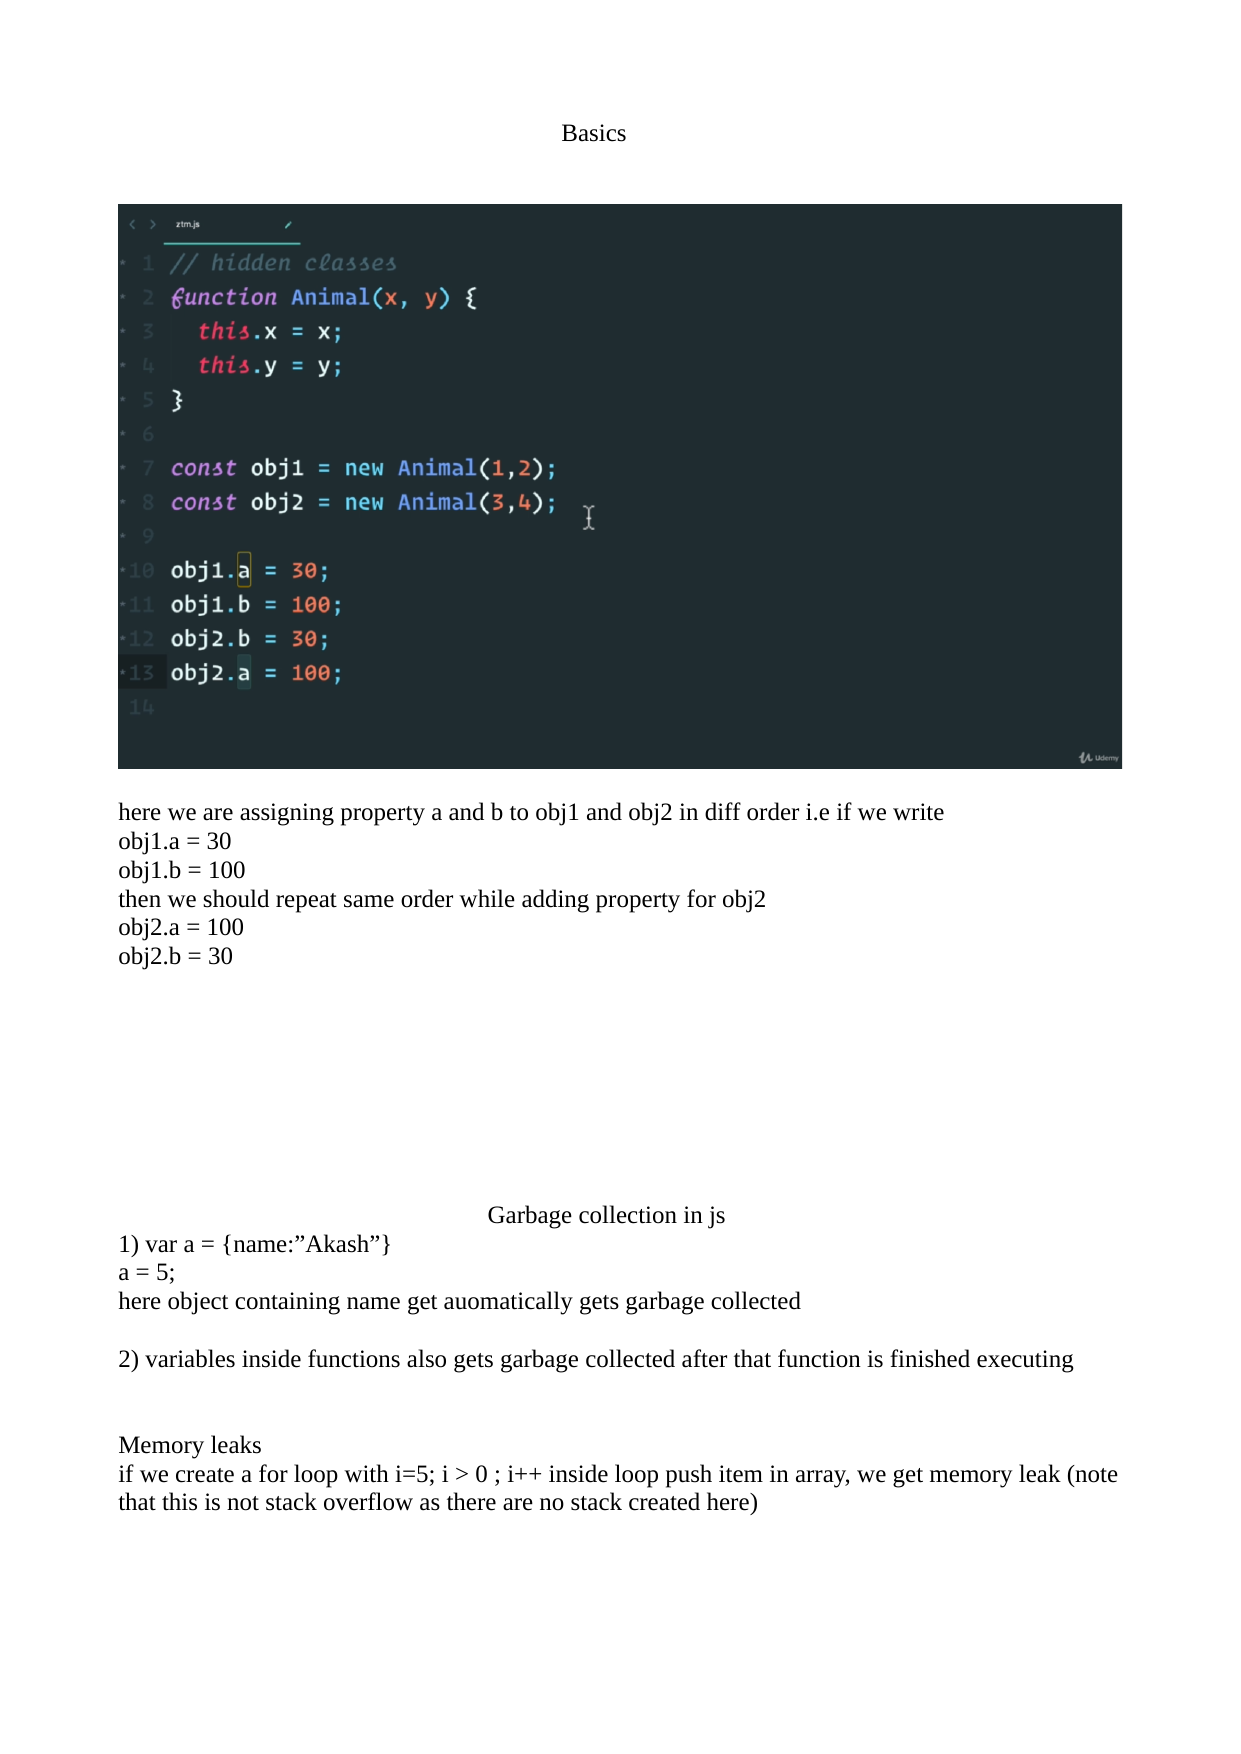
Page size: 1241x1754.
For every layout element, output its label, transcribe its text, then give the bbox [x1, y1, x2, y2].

text 2) variables inside functions also gets garbage collected after that function is finished executing [118, 1344, 1122, 1372]
text Memory leaks [118, 1430, 1122, 1459]
text 1) var a = {name:”Akash”} [118, 1229, 1122, 1257]
text obj2.b = 30 [118, 941, 1122, 970]
text Basics [118, 118, 1122, 147]
picture [118, 204, 1123, 769]
text here object containing name get auomatically gets garbage collected [118, 1286, 1122, 1315]
text if we create a for loop with i=5; i > 0 ; i++ inside loop push item in array, we get memory leak (note that this is not stack overflow as there are no stack created here) [118, 1459, 1122, 1516]
text a = 5; [118, 1257, 1122, 1286]
text here we are assigning property a and b to obj1 and obj2 in diff order i.e if we write [118, 797, 1122, 826]
text obj1.b = 100 [118, 855, 1122, 884]
text then we should repeat same order while adding property for obj2 [118, 884, 1122, 912]
text obj1.a = 30 [118, 826, 1122, 855]
text Garbage collection in js [118, 1200, 1122, 1229]
text obj2.a = 100 [118, 912, 1122, 941]
